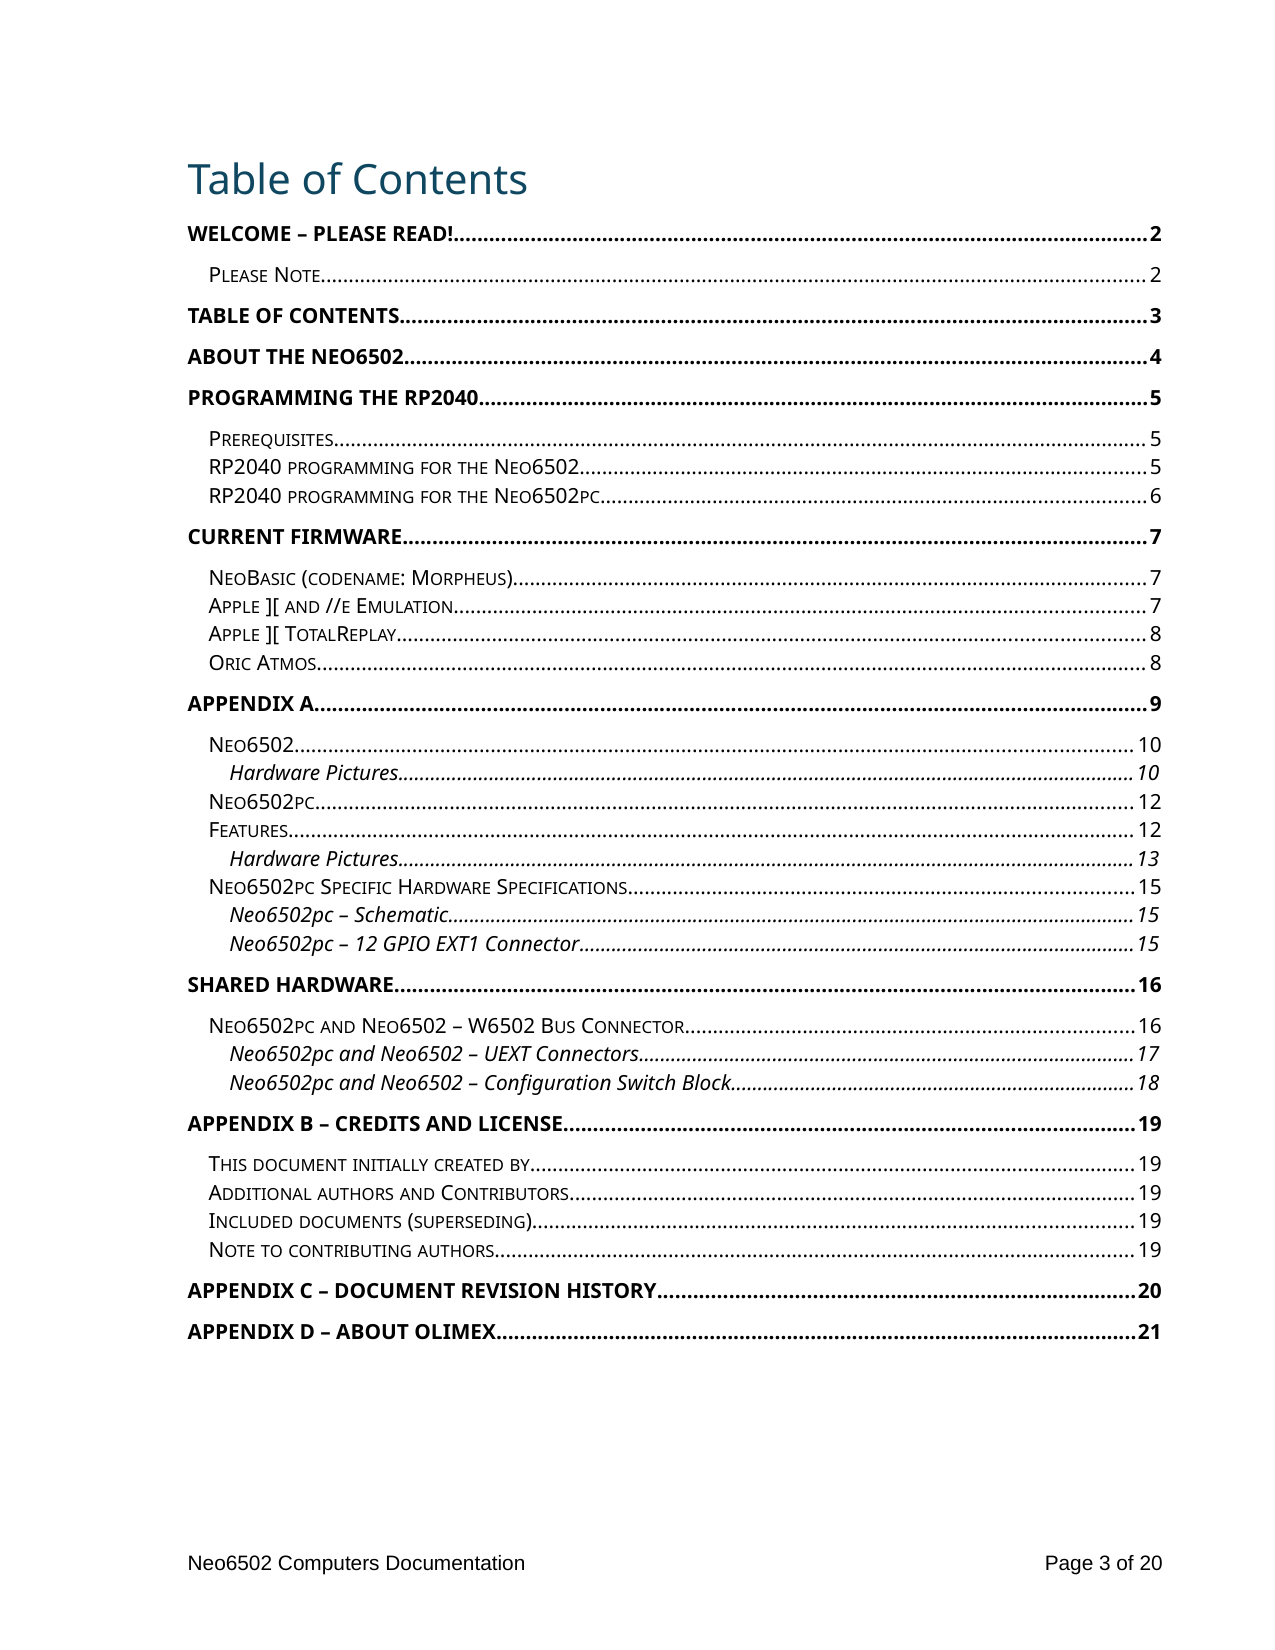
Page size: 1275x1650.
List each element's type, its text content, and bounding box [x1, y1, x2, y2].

text RP2040 programming for the Neo6502pc 6 [208, 481, 1162, 509]
text Note to contributing authors 19 [208, 1235, 1162, 1263]
text Included documents (superseding) 19 [208, 1206, 1162, 1235]
text Neo6502pc and Neo6502 – Configuration Switch Block 18 [229, 1068, 1162, 1096]
text Appendix B – CREDITS and LICENSE 19 [187, 1109, 1162, 1137]
text Programming the RP2040 5 [187, 383, 1162, 411]
text Neo6502pc – Schematic 15 [229, 901, 1162, 929]
text Table of Contents 3 [187, 301, 1162, 329]
text This document initially created by 19 [208, 1149, 1162, 1178]
text NeoBasic (codename: Morpheus) 7 [208, 563, 1162, 591]
text Apple ][ and //e Emulation 7 [208, 591, 1162, 619]
text About the Neo6502 4 [187, 342, 1162, 371]
text Neo6502pc – 12 GPIO EXT1 Connector 15 [229, 929, 1162, 957]
text Neo6502pc and Neo6502 – W6502 Bus Connector 16 [208, 1011, 1162, 1039]
text Appendix D – About Olimex 21 [187, 1317, 1162, 1345]
text Neo6502pc Specific Hardware Specifications 15 [208, 872, 1162, 901]
text Neo6502pc 12 [208, 787, 1162, 815]
text Prerequisites 5 [208, 424, 1162, 452]
text Appendix C – Document Revision History 20 [187, 1276, 1162, 1304]
text Shared Hardware 16 [187, 970, 1162, 998]
text Oric Atmos 8 [208, 648, 1162, 676]
text RP2040 programming for the Neo6502 5 [208, 452, 1162, 481]
subtitle Table of Contents [187, 150, 1162, 207]
text Neo6502pc and Neo6502 – UEXT Connectors 17 [229, 1039, 1162, 1068]
text Additional authors and Contributors 19 [208, 1178, 1162, 1206]
text Apple ][ TotalReplay 8 [208, 619, 1162, 648]
text Welcome – please read! 2 [187, 219, 1162, 248]
text Hardware Pictures 13 [229, 844, 1162, 872]
text Please Note 2 [208, 260, 1162, 289]
text Hardware Pictures 10 [229, 758, 1162, 787]
text Neo6502 10 [208, 730, 1162, 758]
text Current Firmware 7 [187, 522, 1162, 550]
text Features 12 [208, 815, 1162, 844]
text Appendix A 9 [187, 689, 1162, 717]
